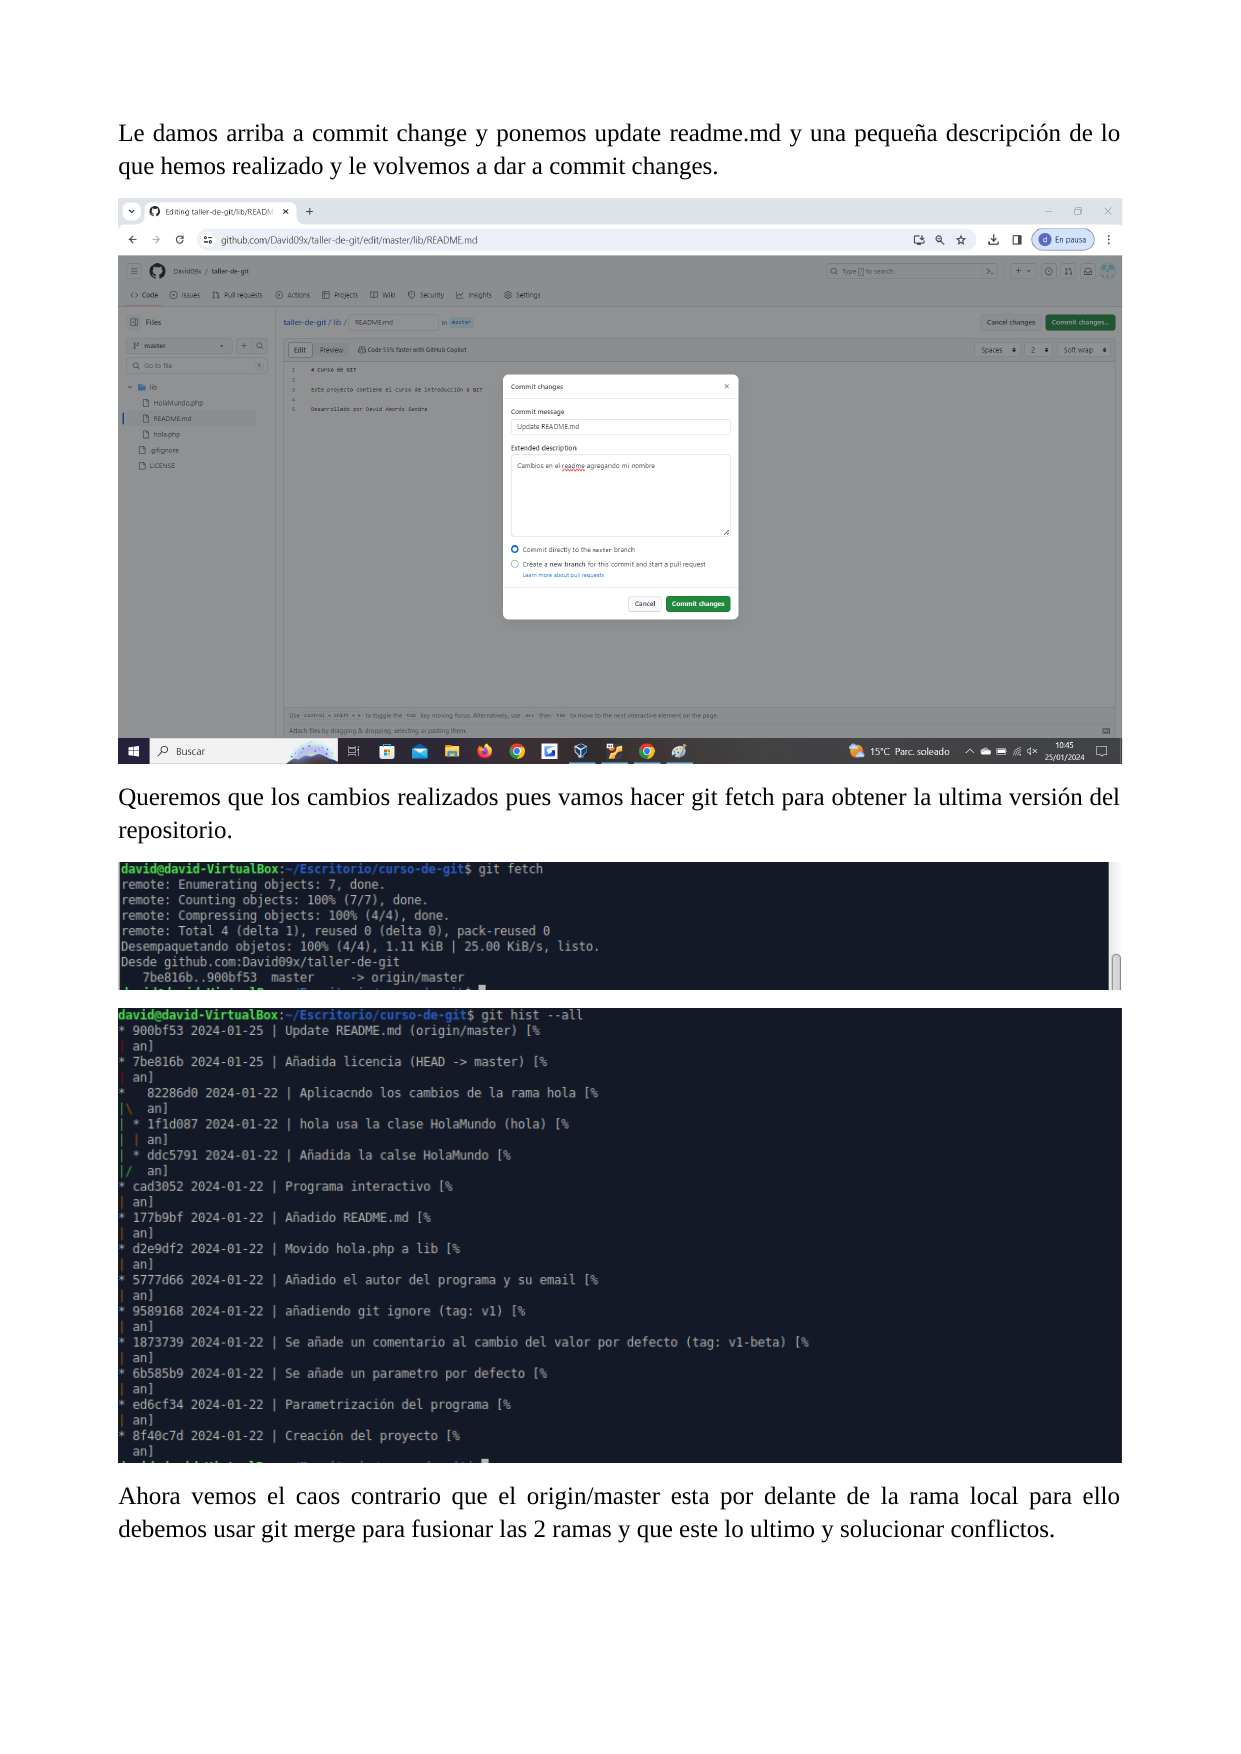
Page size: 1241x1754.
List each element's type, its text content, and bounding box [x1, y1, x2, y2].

text Le damos arriba a commit change y ponemos update readme.md y una pequeña descripción de lo que hemos realizado y le volvemos a dar a commit changes. [118, 118, 1122, 180]
picture [118, 862, 1123, 990]
picture [118, 1008, 1123, 1463]
picture [118, 198, 1123, 764]
text Ahora vemos el caos contrario que el origin/master esta por delante de la rama local para ello debemos usar git merge para fusionar las 2 ramas y que este lo ultimo y solucionar conflictos. [118, 1481, 1122, 1543]
text Queremos que los cambios realizados pues vamos hacer git fetch para obtener la ultima versión del repositorio. [118, 782, 1122, 844]
